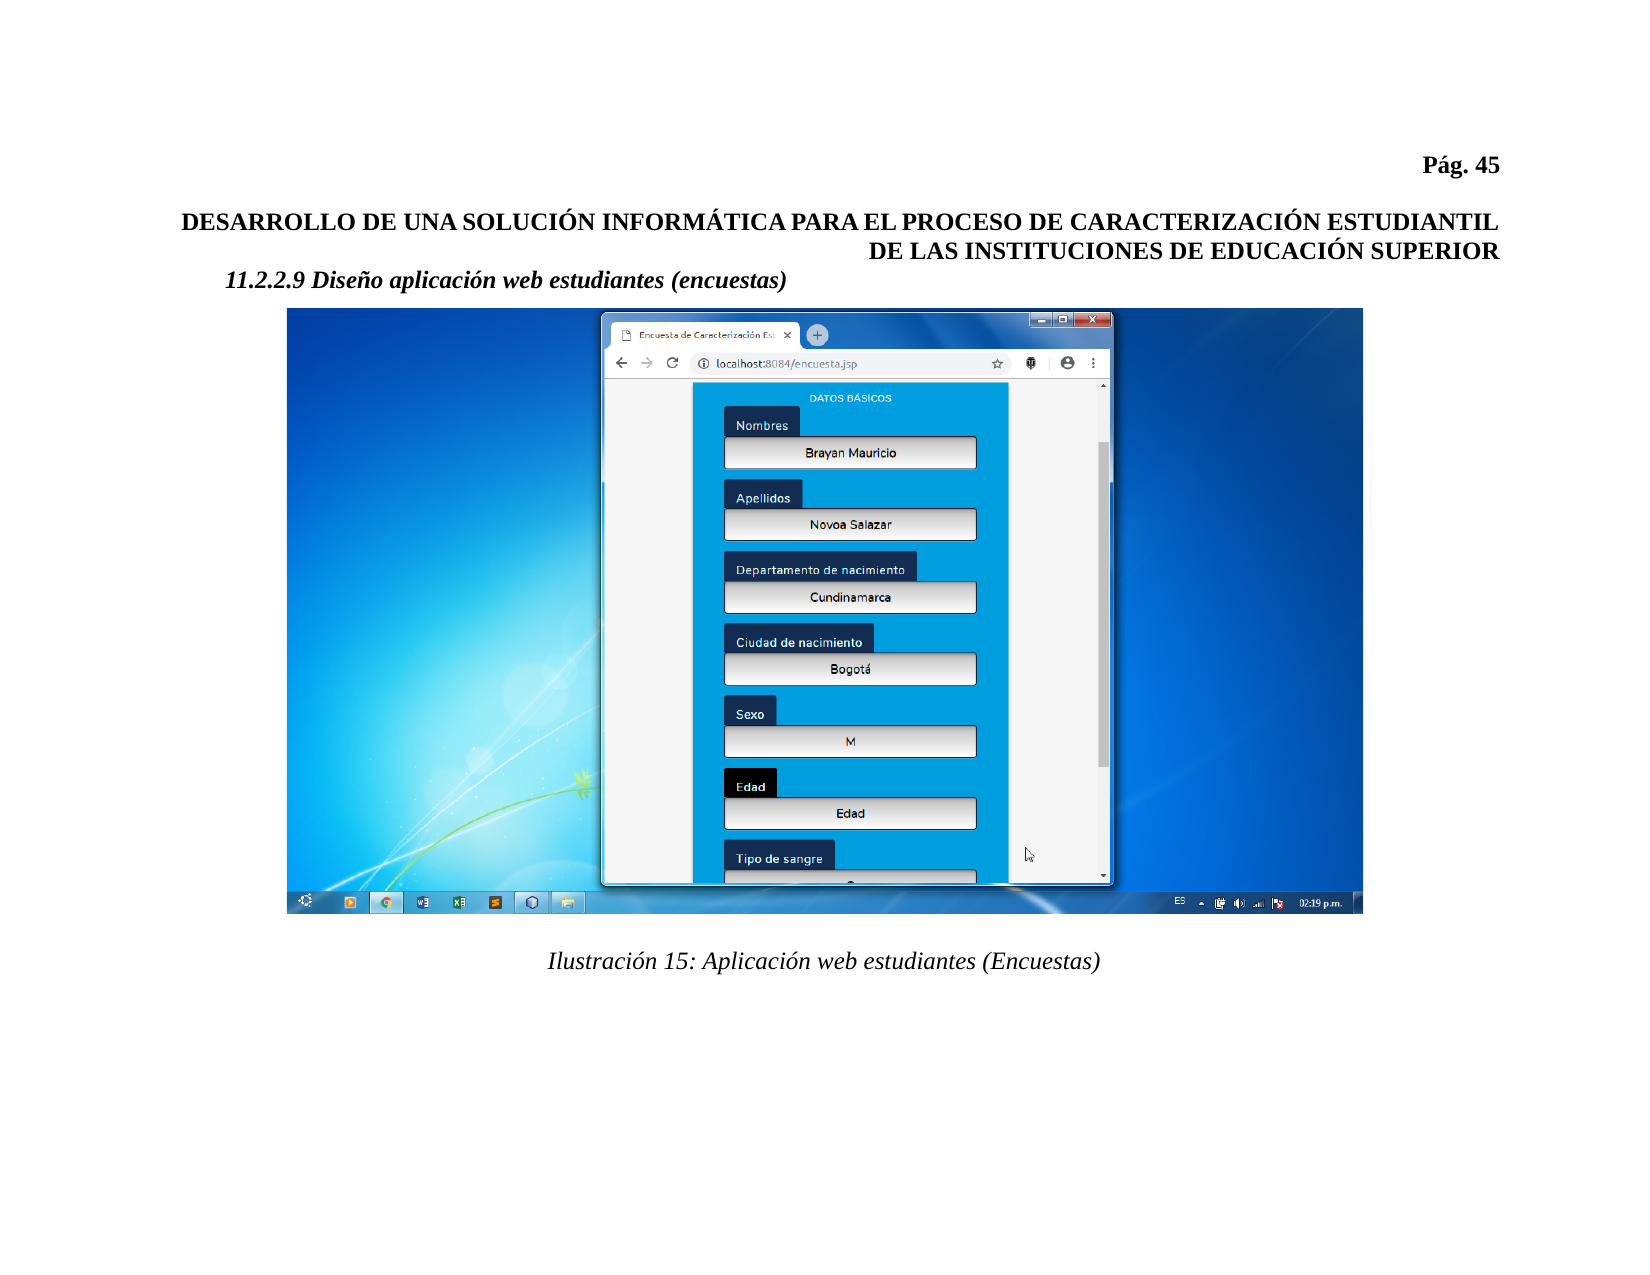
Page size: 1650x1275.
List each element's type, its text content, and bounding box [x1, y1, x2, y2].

subtitle 11.2.2.9 Diseño aplicación web estudiantes (encuestas) [150, 265, 1500, 294]
text Ilustración 15: Aplicación web estudiantes (Encuestas) [150, 946, 1500, 975]
picture [286, 308, 1364, 914]
